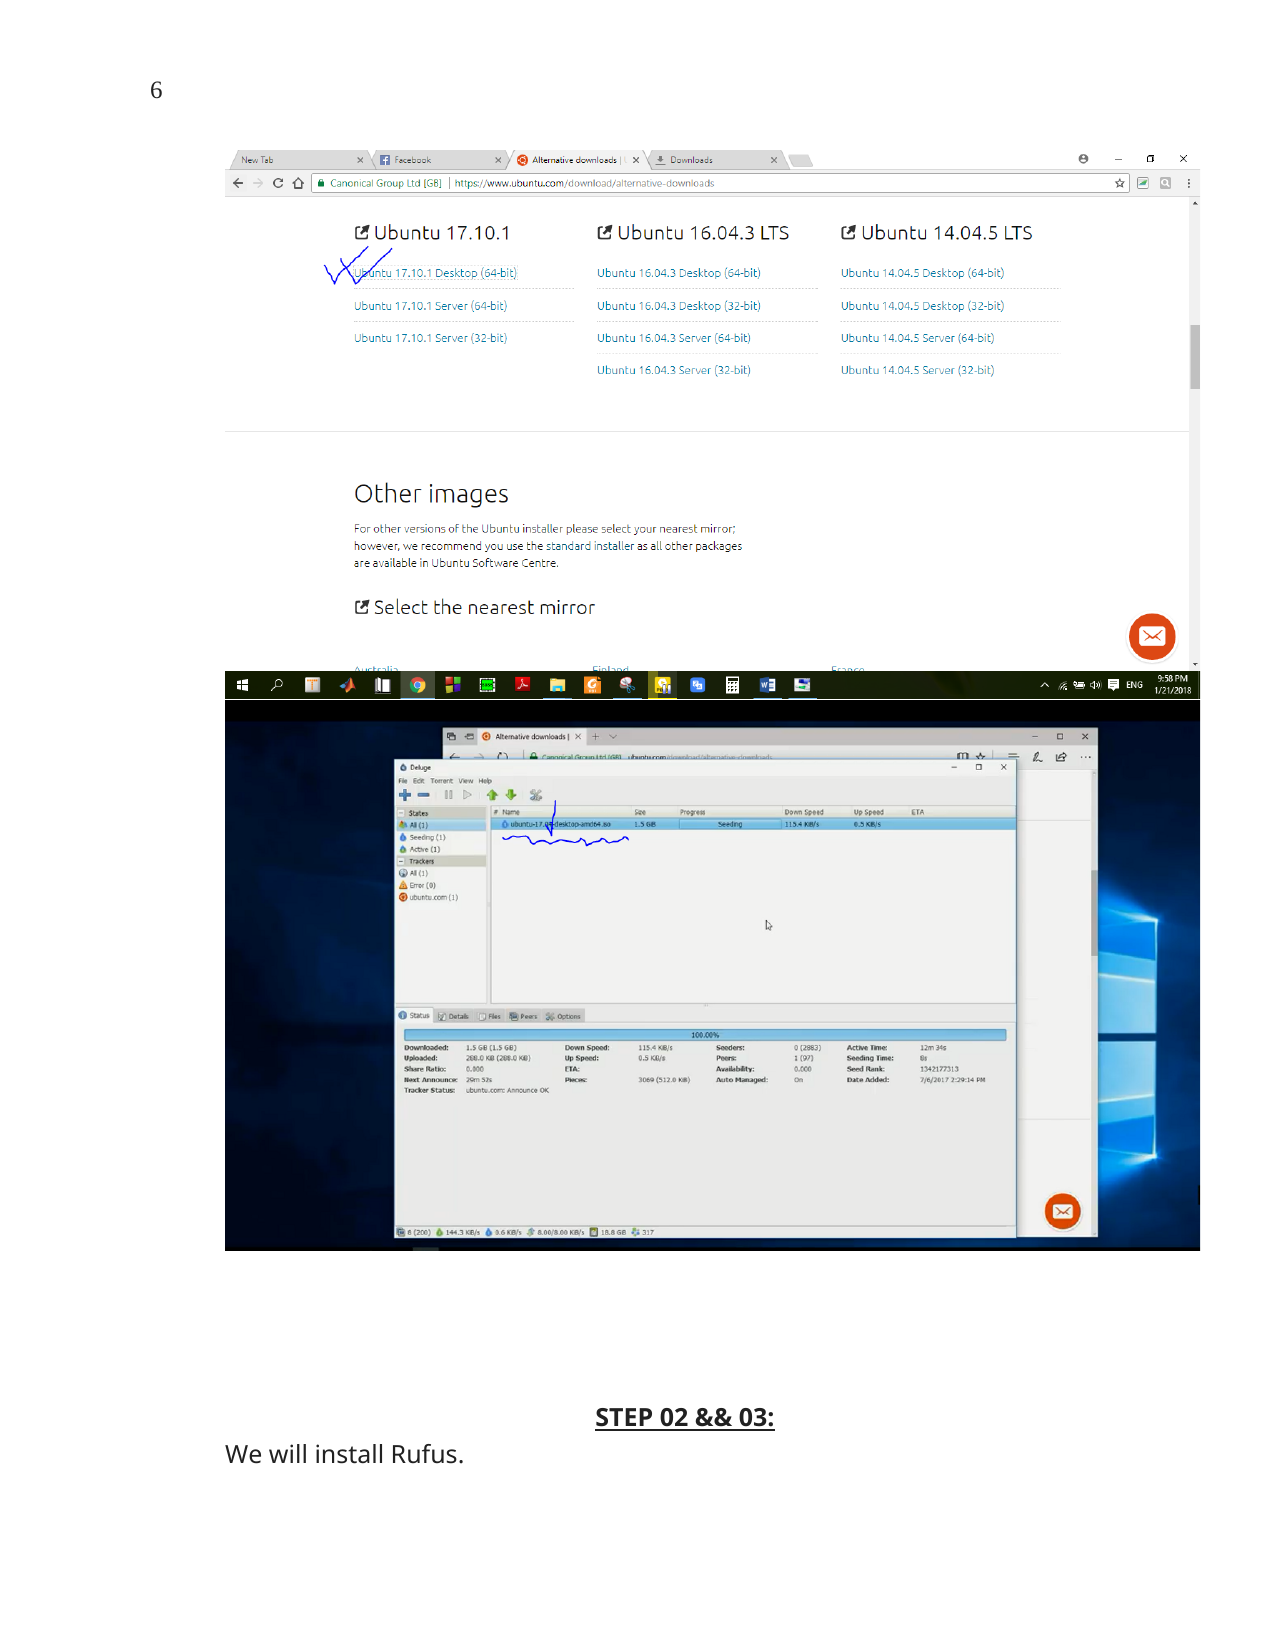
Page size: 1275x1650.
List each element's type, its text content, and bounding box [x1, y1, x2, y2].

picture [225, 700, 1200, 1251]
picture [225, 150, 1200, 699]
list We will install Rufus. [225, 1437, 1125, 1471]
list STEP 02 && 03: [225, 1400, 1125, 1434]
